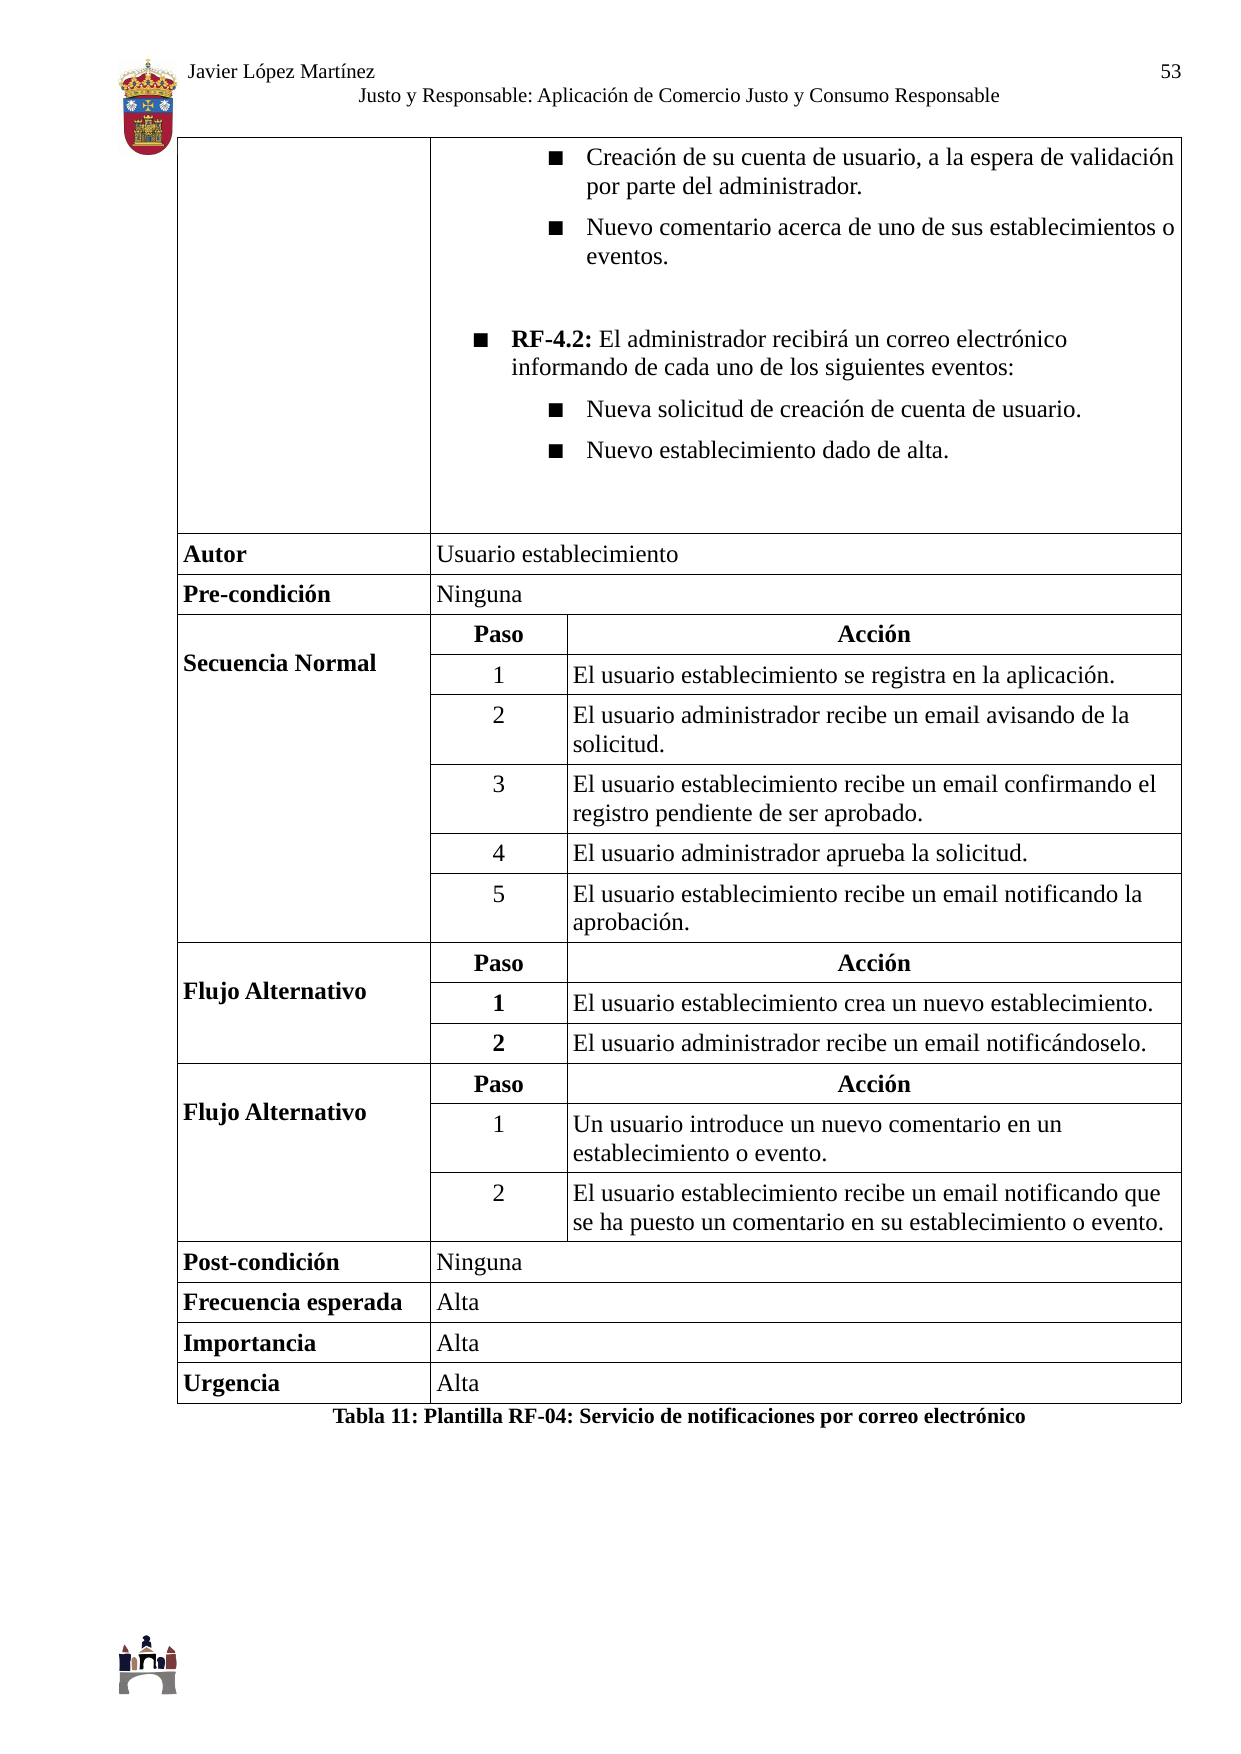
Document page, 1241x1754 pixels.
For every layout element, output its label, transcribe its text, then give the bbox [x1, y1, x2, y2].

table_cell El usuario administrador aprueba la solicitud. [568, 834, 1181, 873]
table_cell Acción [568, 1064, 1181, 1103]
table_cell El usuario administrador recibe un email avisando de la solicitud. [568, 695, 1181, 763]
table_cell Alta [431, 1323, 1181, 1362]
table_cell 2 [431, 695, 567, 763]
table_cell 5 [431, 874, 567, 942]
table_cell El usuario administrador recibe un email notificándoselo. [568, 1024, 1181, 1063]
table_cell El usuario establecimiento recibe un email confirmando el registro pendiente de ser aprobado. [568, 765, 1181, 832]
table_cell Ninguna [431, 1242, 1181, 1282]
table_cell Alta [431, 1363, 1181, 1402]
table_cell 1 [431, 1104, 567, 1172]
table_cell Acción [568, 615, 1181, 654]
table_cell Pre-condición [178, 575, 430, 614]
table_cell Importancia [178, 1323, 430, 1362]
table_cell 2 [431, 1024, 567, 1063]
table_cell Secuencia Normal [178, 615, 430, 942]
table_cell Flujo Alternativo [178, 1064, 430, 1241]
table_cell El usuario establecimiento se registra en la aplicación. [568, 655, 1181, 694]
table_cell Frecuencia esperada [178, 1283, 430, 1322]
table_cell Post-condición [178, 1242, 430, 1282]
table_cell 4 [431, 834, 567, 873]
table_cell 1 [431, 655, 567, 694]
table_cell Usuario establecimiento [431, 534, 1181, 573]
picture [118, 59, 178, 155]
table_cell 1 [431, 983, 567, 1022]
table_cell Paso [431, 943, 567, 982]
table_cell [178, 138, 430, 533]
picture [118, 1634, 178, 1695]
table_cell El usuario establecimiento recibe un email notificando que se ha puesto un comentario en su establecimiento o evento. [568, 1173, 1181, 1241]
table_cell Un usuario introduce un nuevo comentario en un establecimiento o evento. [568, 1104, 1181, 1172]
table_cell Paso [431, 615, 567, 654]
table_cell 3 [431, 765, 567, 832]
table_cell Se creará un servicio de notificaciones mediante correo electrónico en la aplicación de gestión, para informar a ciertos usuarios. RF-4.1: Los usuarios establecimientos recibirán un correo electrónico informando de cada uno de los siguientes eventos: Autorización de su cuenta de usuario por parte del administrador. Creación de su cuenta de usuario, a la espera de validación por parte del administrador. Nuevo comentario acerca de uno de sus establecimientos o eventos. RF-4.2: El administrador recibirá un correo electrónico informando de cada uno de los siguientes eventos: Nueva solicitud de creación de cuenta de usuario. Nuevo establecimiento dado de alta. [431, 138, 1181, 533]
table_cell El usuario establecimiento crea un nuevo establecimiento. [568, 983, 1181, 1022]
text Tabla 11: Plantilla RF-04: Servicio de notificaciones por correo electrónico [177, 1404, 1181, 1428]
table_cell Ninguna [431, 575, 1181, 614]
table_cell Alta [431, 1283, 1181, 1322]
table_cell Flujo Alternativo [178, 943, 430, 1063]
table_cell 2 [431, 1173, 567, 1241]
table_cell El usuario establecimiento recibe un email notificando la aprobación. [568, 874, 1181, 942]
table_cell Acción [568, 943, 1181, 982]
table_cell Urgencia [178, 1363, 430, 1402]
table_cell Paso [431, 1064, 567, 1103]
table_cell Autor [178, 534, 430, 573]
